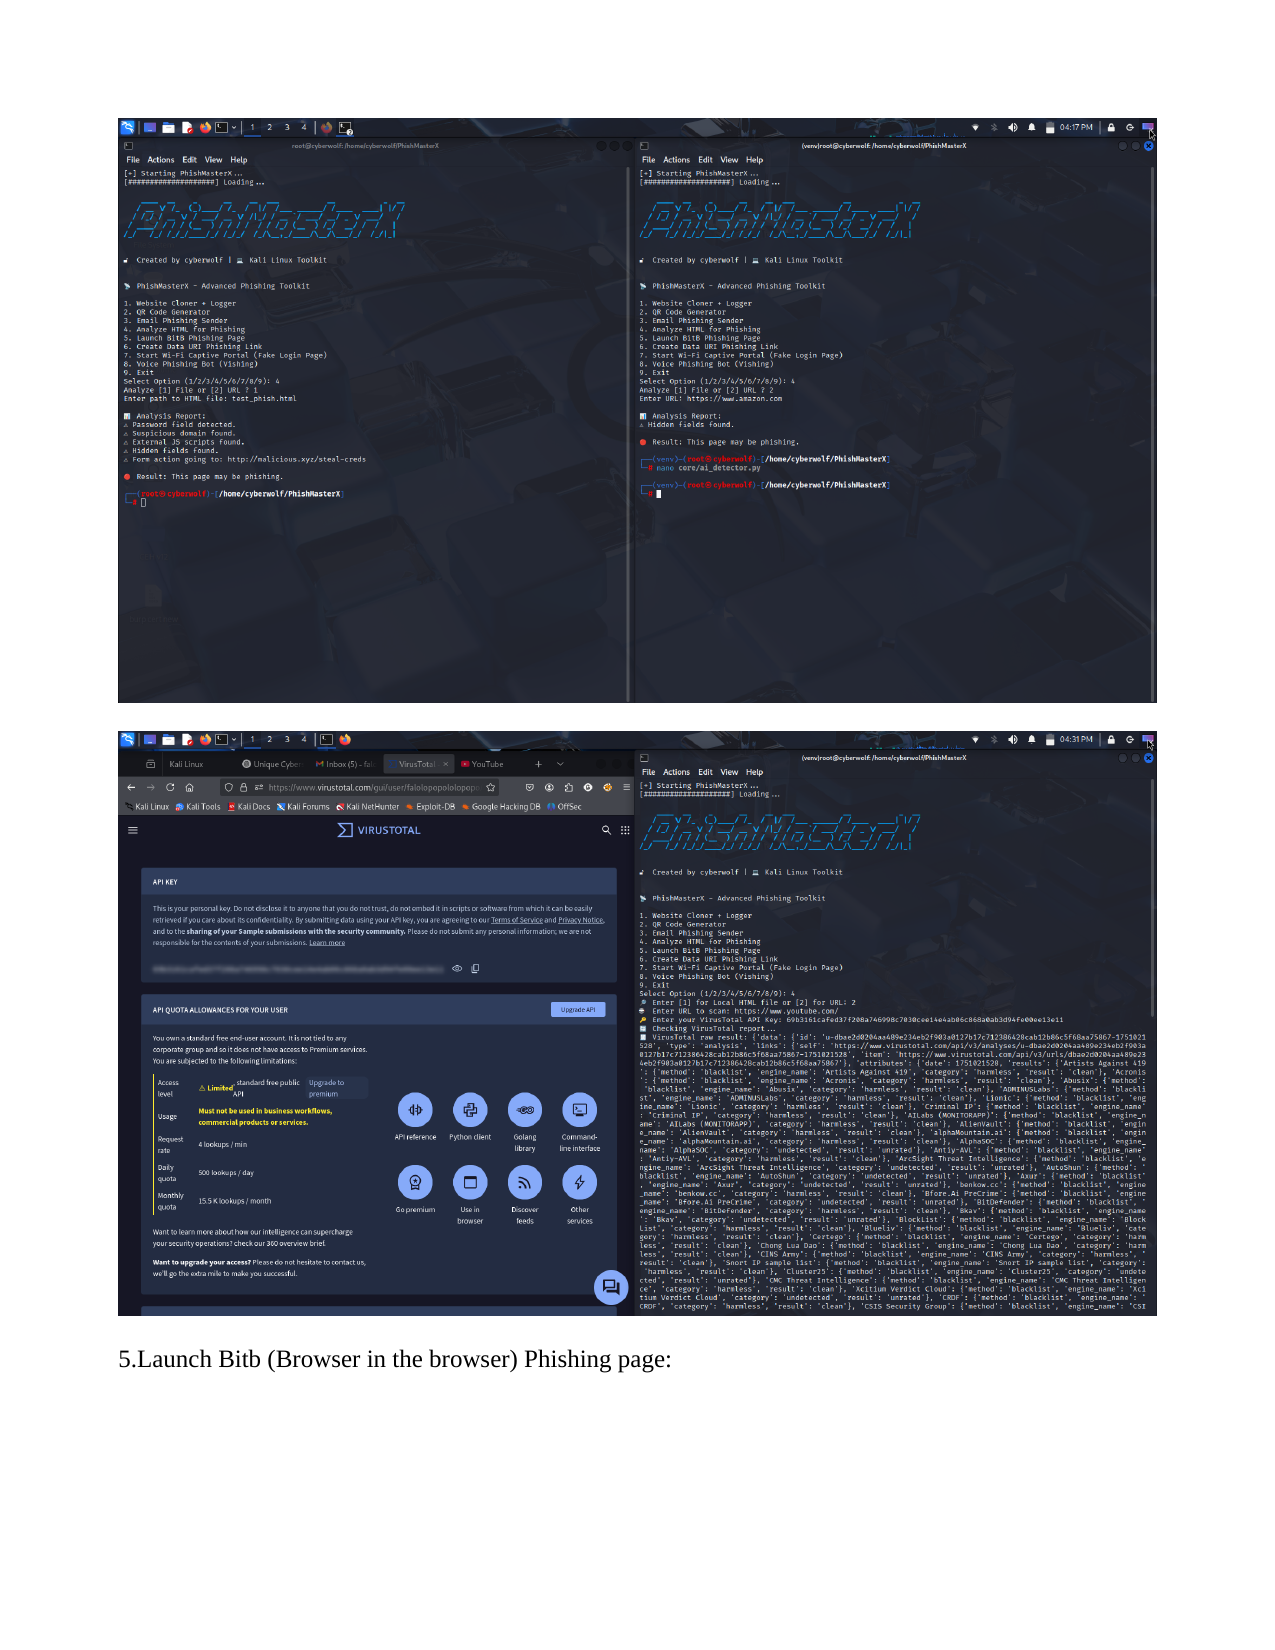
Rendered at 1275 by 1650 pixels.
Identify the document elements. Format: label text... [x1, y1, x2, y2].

picture [118, 118, 1157, 703]
text 5.Launch Bitb (Browser in the browser) Phishing page: [118, 1344, 1157, 1373]
picture [118, 731, 1157, 1316]
